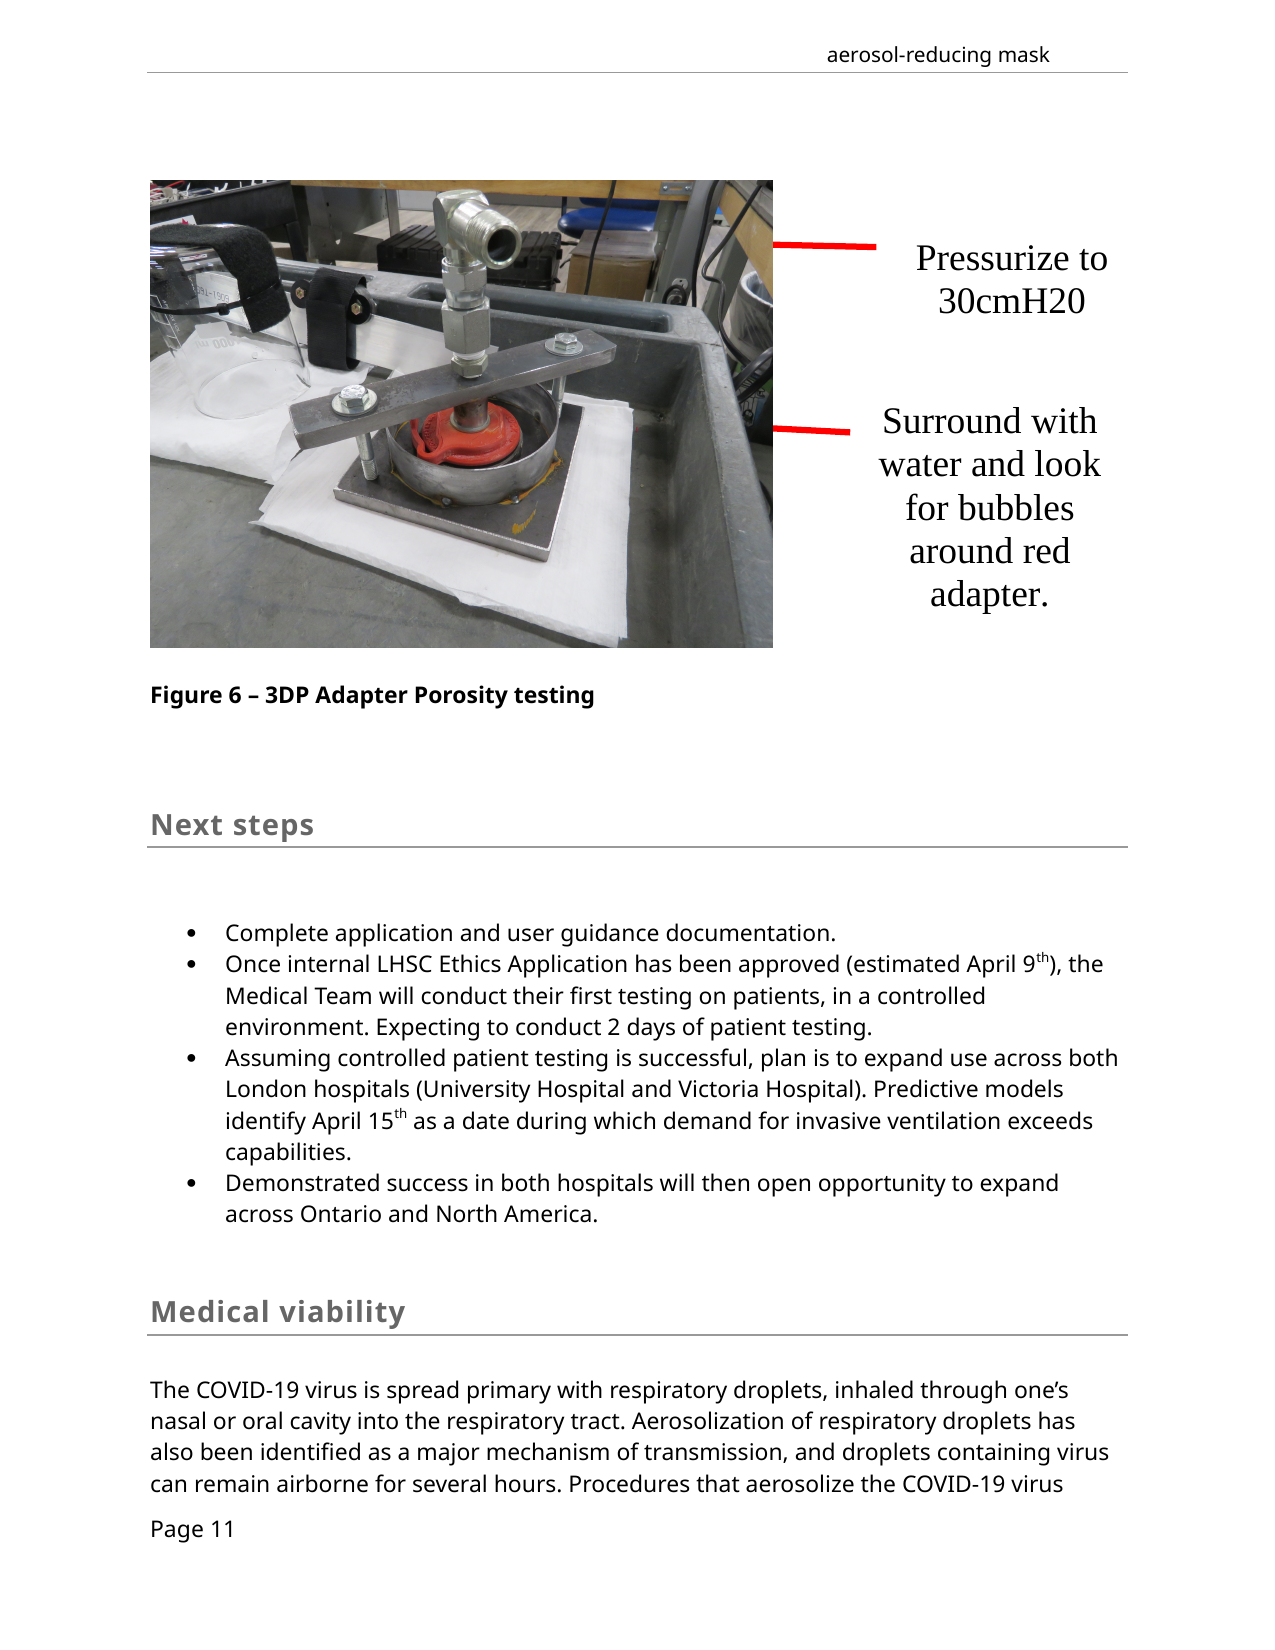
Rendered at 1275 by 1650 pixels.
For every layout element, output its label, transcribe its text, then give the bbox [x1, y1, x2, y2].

list Complete application and user guidance documentation. [187, 917, 1125, 948]
picture [150, 180, 773, 648]
text The COVID-19 virus is spread primary with respiratory droplets, inhaled through one’s nasal or oral cavity into the respiratory tract. Aerosolization of respiratory droplets has also been identified as a major mechanism of transmission, and droplets containing virus can remain airborne for several hours. Procedures that aerosolize the COVID-19 virus [150, 1374, 1125, 1499]
list Assuming controlled patient testing is successful, plan is to expand use across both London hospitals (University Hospital and Victoria Hospital). Predictive models identify April 15th as a date during which demand for invasive ventilation exceeds capabilities. [187, 1042, 1125, 1167]
list Once internal LHSC Ethics Application has been approved (estimated April 9th), the Medical Team will conduct their first testing on patients, in a controlled environment. Expecting to conduct 2 days of patient testing. [187, 948, 1125, 1042]
subtitle Medical viability [147, 1289, 1128, 1334]
text Figure 6 – 3DP Adapter Porosity testing [150, 679, 1125, 711]
subtitle Next steps [147, 801, 1128, 846]
list Demonstrated success in both hospitals will then open opportunity to expand across Ontario and North America. [187, 1167, 1125, 1230]
